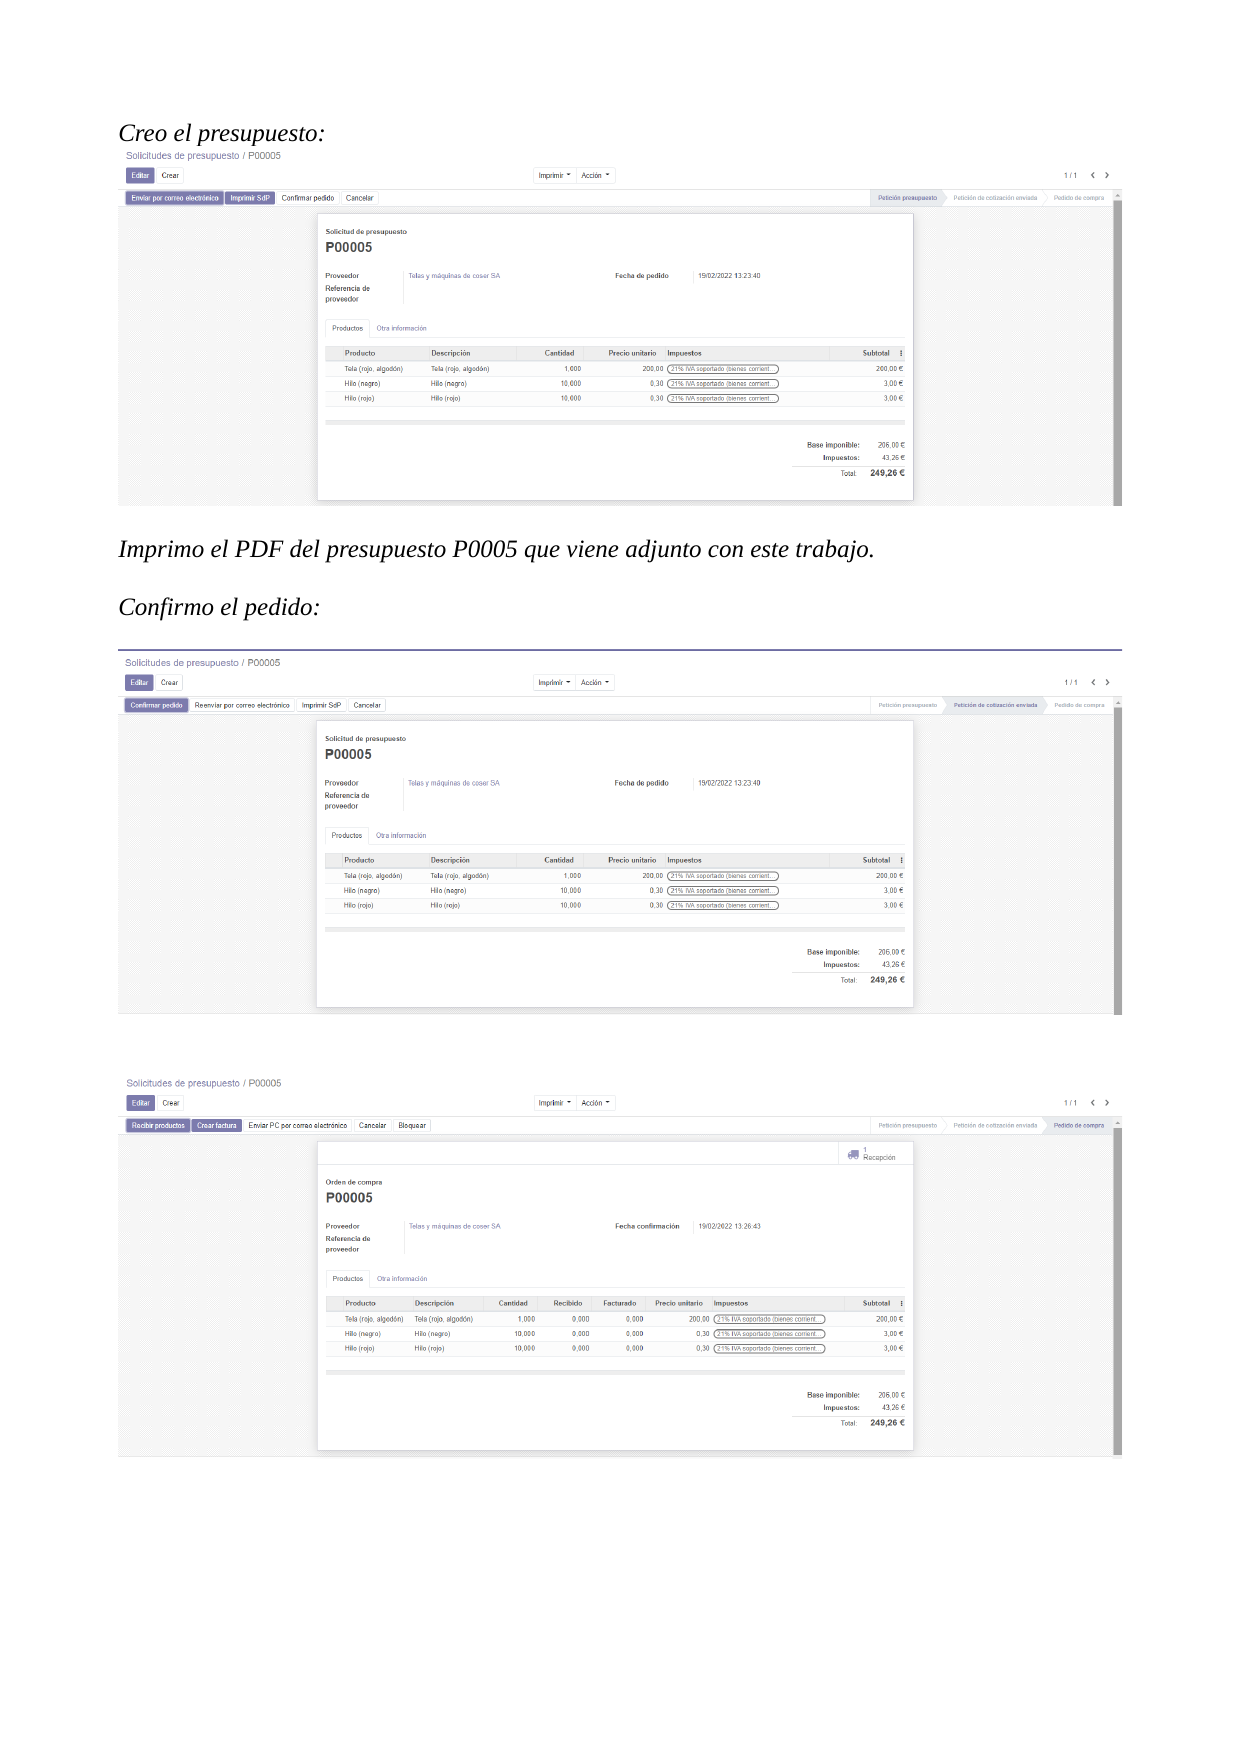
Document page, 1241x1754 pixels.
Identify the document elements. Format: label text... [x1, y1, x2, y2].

picture [118, 649, 1123, 1015]
picture [118, 146, 1123, 506]
picture [118, 1072, 1123, 1459]
text Imprimo el PDF del presupuesto P0005 que viene adjunto con este trabajo. [118, 534, 1122, 592]
text Creo el presupuesto: [118, 118, 1122, 146]
text Confirmo el pedido: [118, 592, 1122, 649]
